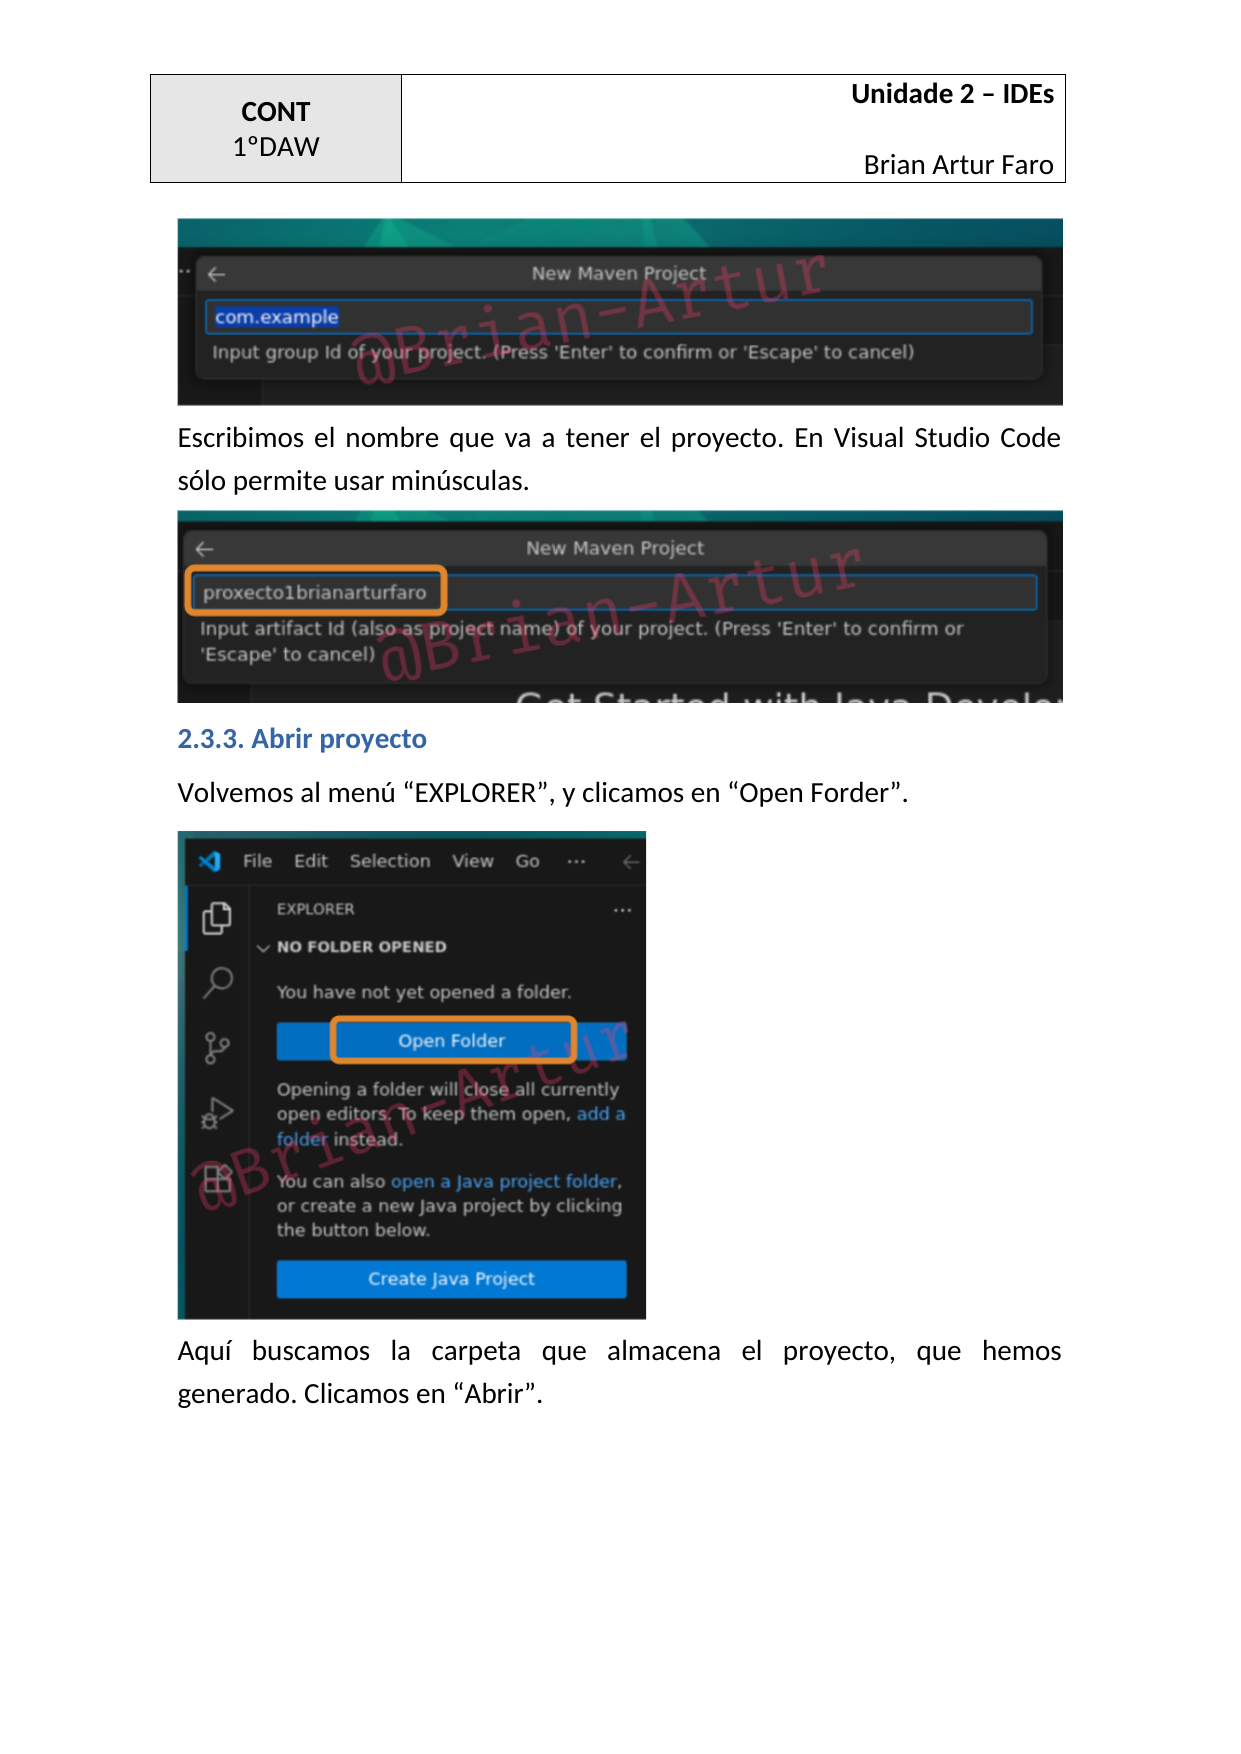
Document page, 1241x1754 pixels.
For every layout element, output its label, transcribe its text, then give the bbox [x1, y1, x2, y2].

text 2.3.3. Abrir proyecto [177, 720, 1063, 756]
text Volvemos al menú “EXPLORER”, y clicamos en “Open Forder”. [177, 774, 1063, 809]
text Escribimos el nombre que va a tener el proyecto. En Visual Studio Code sólo permite usar minúsculas. [177, 419, 1063, 497]
text Aquí buscamos la carpeta que almacena el proyecto, que hemos generado. Clicamos en “Abrir”. [177, 1332, 1063, 1411]
picture [177, 831, 647, 1320]
picture [177, 510, 1063, 703]
picture [177, 218, 1063, 406]
